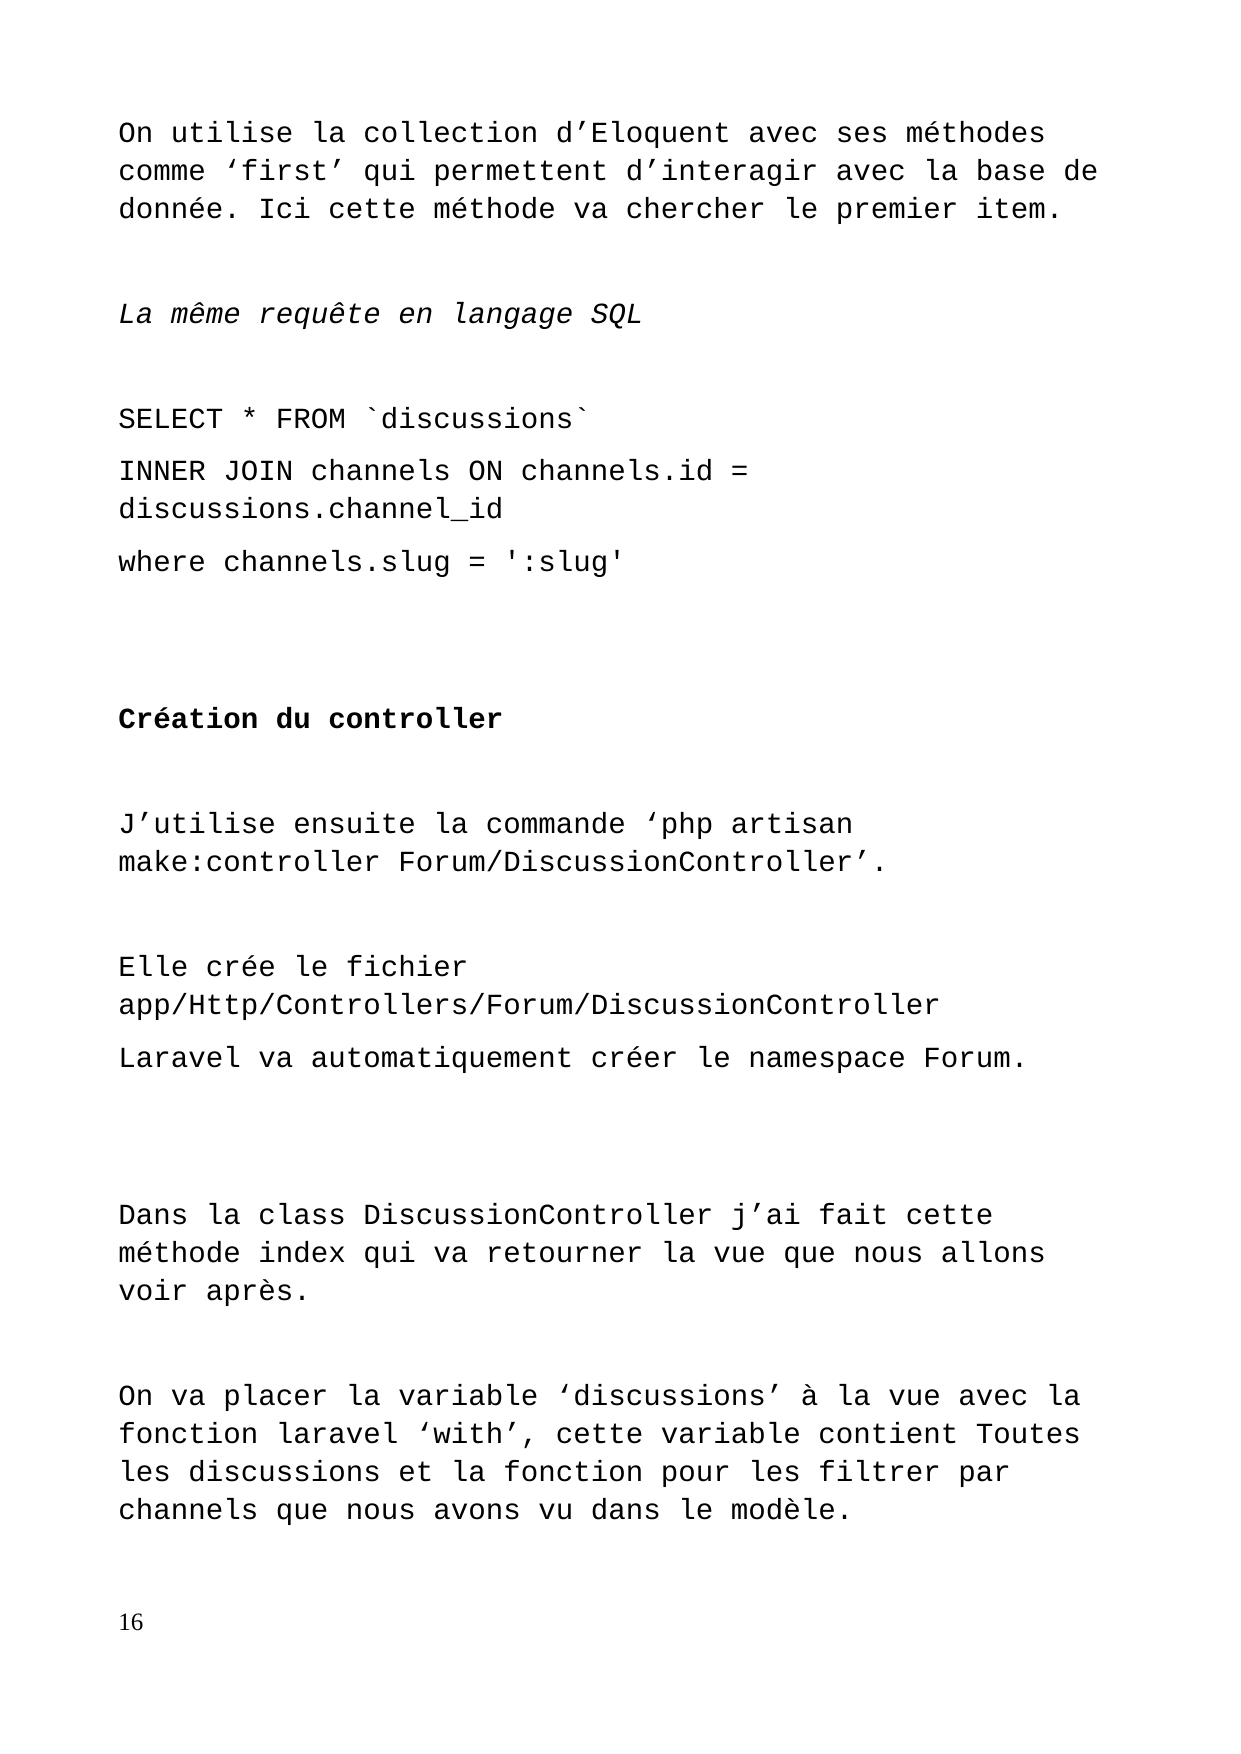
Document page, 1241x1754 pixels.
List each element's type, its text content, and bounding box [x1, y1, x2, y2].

text On va placer la variable ‘discussions’ à la vue avec la fonction laravel ‘with’, cette variable contient Toutes les discussions et la fonction pour les filtrer par channels que nous avons vu dans le modèle. [118, 1381, 1122, 1528]
text La même requête en langage SQL [118, 299, 1122, 332]
text SELECT * FROM `discussions` [118, 404, 1122, 437]
text Création du controller [118, 704, 1122, 737]
text Laravel va automatiquement créer le namespace Forum. [118, 1043, 1122, 1076]
text On utilise la collection d’Eloquent avec ses méthodes comme ‘first’ qui permettent d’interagir avec la base de donnée. Ici cette méthode va chercher le premier item. [118, 118, 1122, 227]
text Dans la class DiscussionController j’ai fait cette méthode index qui va retourner la vue que nous allons voir après. [118, 1200, 1122, 1309]
text J’utilise ensuite la commande ‘php artisan make:controller Forum/DiscussionController’. [118, 809, 1122, 880]
text where channels.slug = ':slug' [118, 547, 1122, 580]
text INNER JOIN channels ON channels.id = discussions.channel_id [118, 456, 1122, 527]
text Elle crée le fichier app/Http/Controllers/Forum/DiscussionController [118, 952, 1122, 1023]
